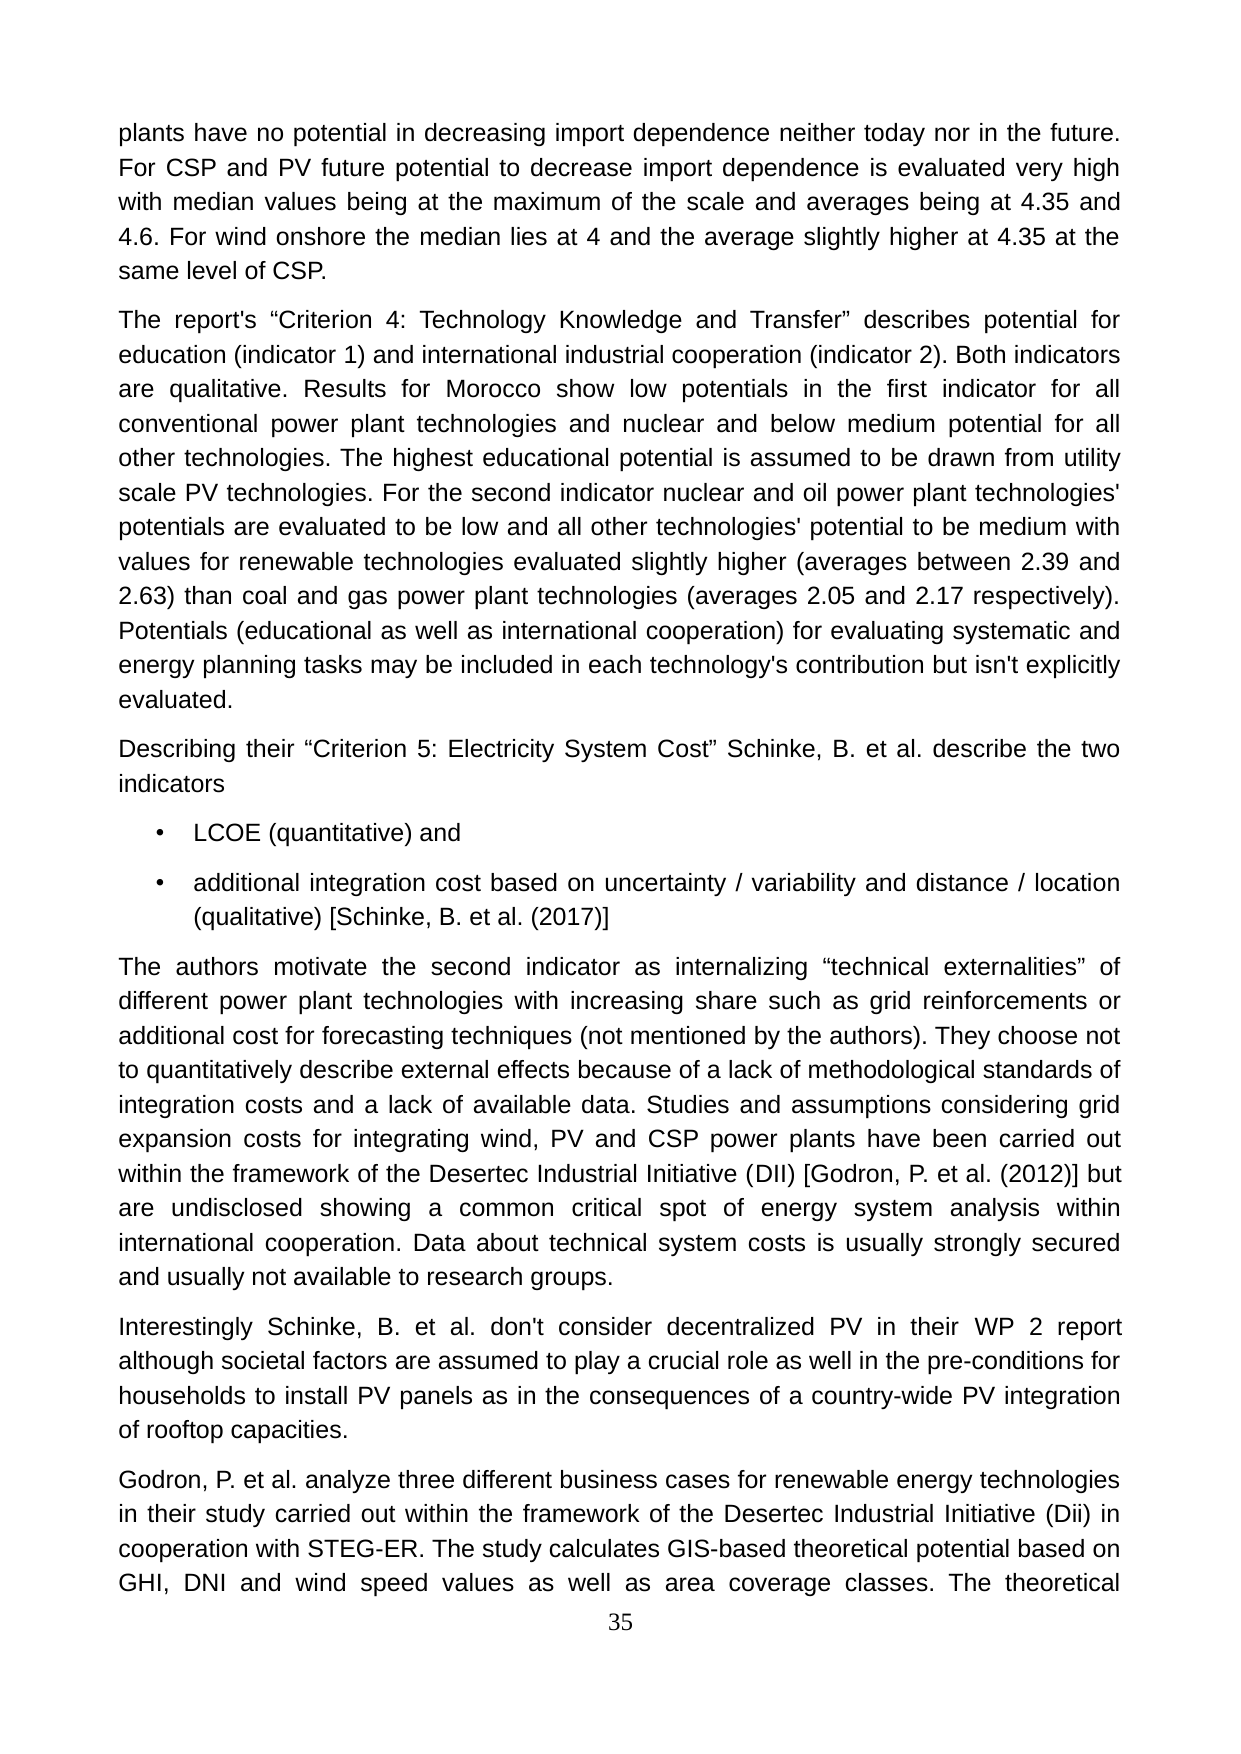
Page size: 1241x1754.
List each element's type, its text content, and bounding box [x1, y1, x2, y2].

text plants have no potential in decreasing import dependence neither today nor in the future. For CSP and PV future potential to decrease import dependence is evaluated very high with median values being at the maximum of the scale and averages being at 4.35 and 4.6. For wind onshore the median lies at 4 and the average slightly higher at 4.35 at the same level of CSP. [118, 118, 1122, 285]
text The report's “Criterion 4: Technology Knowledge and Transfer” describes potential for education (indicator 1) and international industrial cooperation (indicator 2). Both indicators are qualitative. Results for Morocco show low potentials in the first indicator for all conventional power plant technologies and nuclear and below medium potential for all other technologies. The highest educational potential is assumed to be drawn from utility scale PV technologies. For the second indicator nuclear and oil power plant technologies' potentials are evaluated to be low and all other technologies' potential to be medium with values for renewable technologies evaluated slightly higher (averages between 2.39 and 2.63) than coal and gas power plant technologies (averages 2.05 and 2.17 respectively). Potentials (educational as well as international cooperation) for evaluating systematic and energy planning tasks may be included in each technology's contribution but isn't explicitly evaluated. [118, 306, 1122, 713]
text Godron, P. et al. analyze three different business cases for renewable energy technologies in their study carried out within the framework of the Desertec Industrial Initiative (Dii) in cooperation with STEG-ER. The study calculates GIS-based theoretical potential based on GHI, DNI and wind speed values as well as area coverage classes. The theoretical [118, 1464, 1122, 1597]
text Describing their “Criterion 5: Electricity System Cost” Schinke, B. et al. describe the two indicators [118, 734, 1122, 797]
list additional integration cost based on uncertainty / variability and distance / location (qualitative) [Schinke, B. et al. (2017)] [156, 868, 1122, 931]
text The authors motivate the second indicator as internalizing “technical externalities” of different power plant technologies with increasing share such as grid reinforcements or additional cost for forecasting techniques (not mentioned by the authors). They choose not to quantitatively describe external effects because of a lack of methodological standards of integration costs and a lack of available data. Studies and assumptions considering grid expansion costs for integrating wind, PV and CSP power plants have been carried out within the framework of the Desertec Industrial Initiative (DII) [Godron, P. et al. (2012)] but are undisclosed showing a common critical spot of energy system analysis within international cooperation. Data about technical system costs is usually strongly secured and usually not available to research groups. [118, 952, 1122, 1291]
list LCOE (quantitative) and [156, 818, 1122, 847]
text Interestingly Schinke, B. et al. don't consider decentralized PV in their WP 2 report although societal factors are assumed to play a crucial role as well in the pre-conditions for households to install PV panels as in the consequences of a country-wide PV integration of rooftop capacities. [118, 1312, 1122, 1444]
